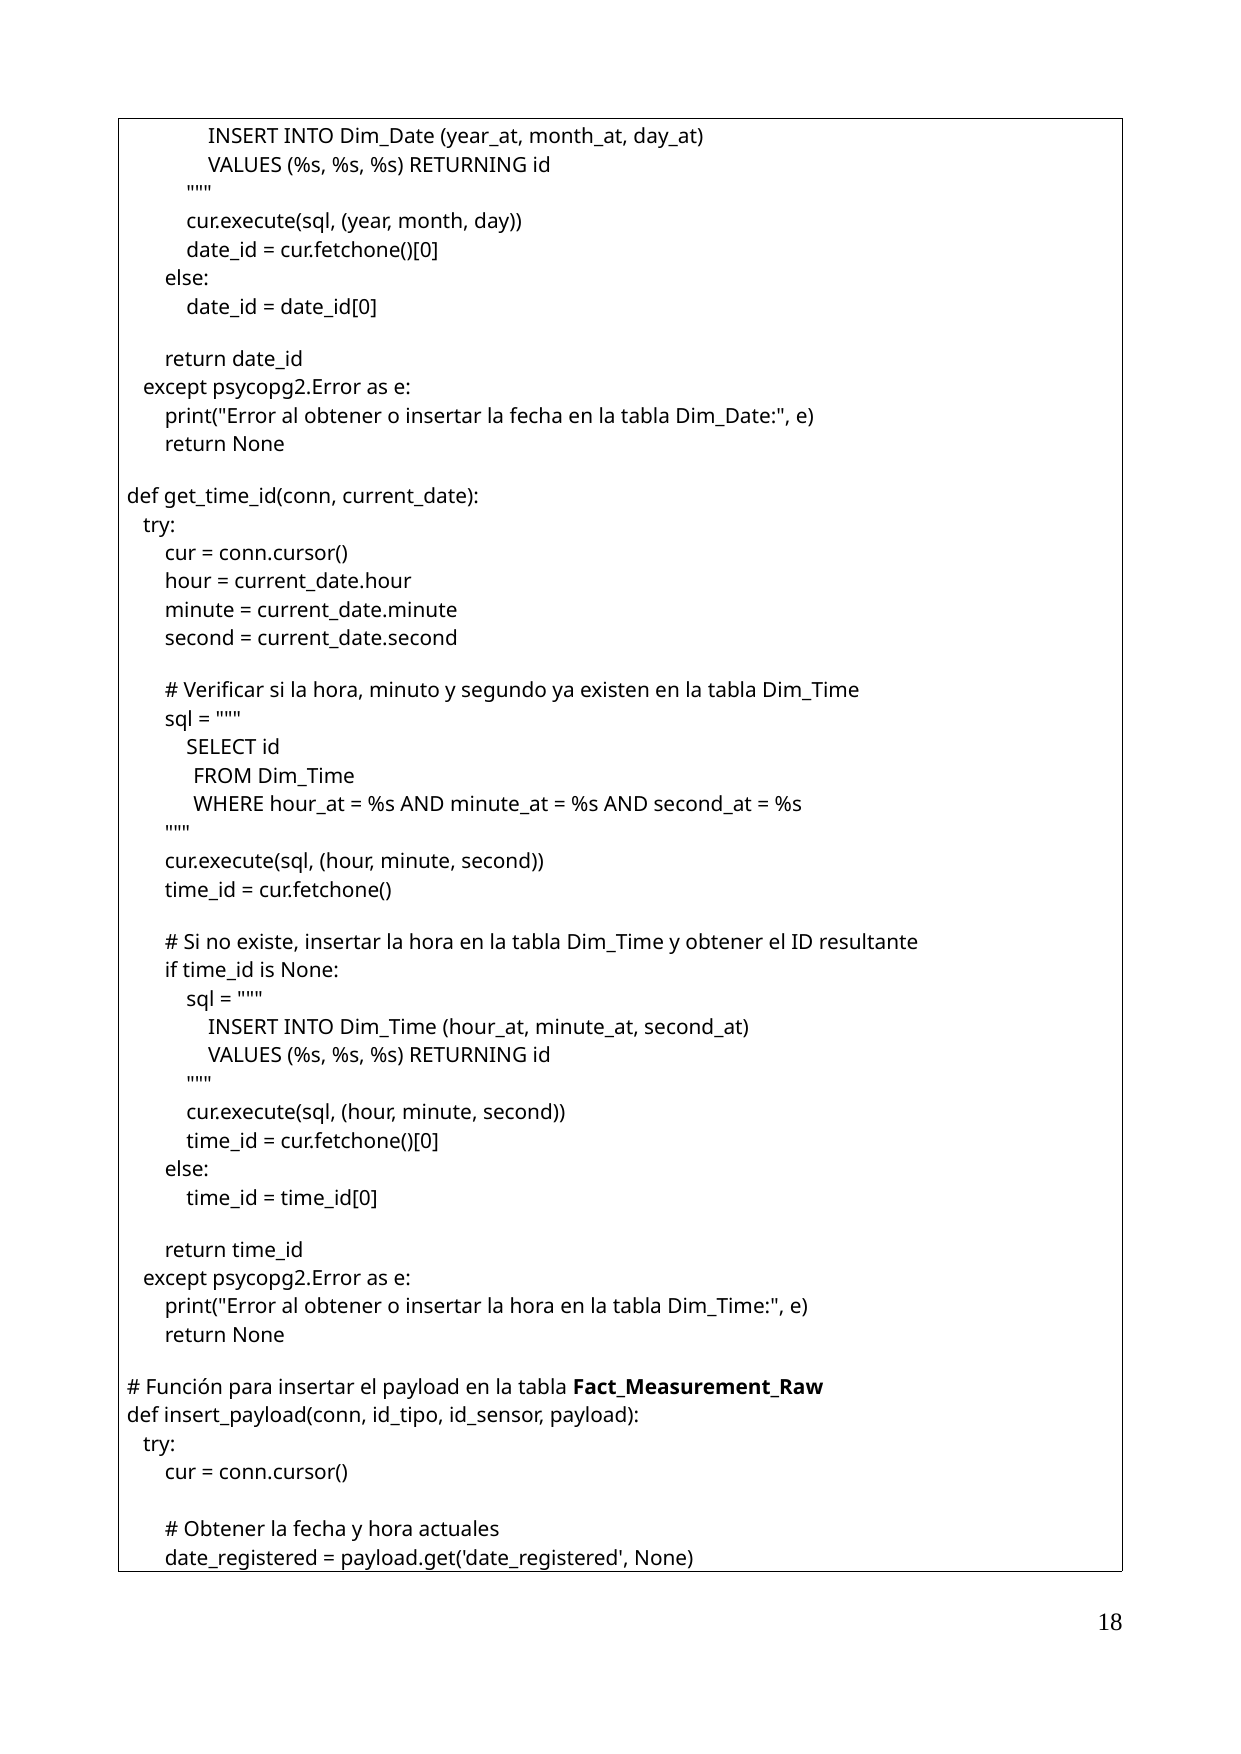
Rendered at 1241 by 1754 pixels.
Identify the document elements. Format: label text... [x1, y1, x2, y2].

text cur = conn.cursor() [119, 535, 1122, 563]
text return None [119, 1317, 1122, 1348]
text else: [119, 260, 1122, 289]
text INSERT INTO Dim_Date (year_at, month_at, day_at) [119, 119, 1122, 147]
text """ [119, 815, 1122, 843]
text date_id = cur.fetchone()[0] [119, 232, 1122, 260]
text print("Error al obtener o insertar la fecha en la tabla Dim_Date:", e) [119, 398, 1122, 426]
text # Verificar si la hora, minuto y segundo ya existen en la tabla Dim_Time [119, 672, 1122, 701]
text INSERT INTO Dim_Time (hour_at, minute_at, second_at) [119, 1009, 1122, 1037]
text except psycopg2.Error as e: [119, 1260, 1122, 1288]
text sql = """ [119, 701, 1122, 729]
text VALUES (%s, %s, %s) RETURNING id [119, 1037, 1122, 1066]
text date_id = date_id[0] [119, 289, 1122, 320]
text minute = current_date.minute [119, 592, 1122, 620]
text cur.execute(sql, (year, month, day)) [119, 203, 1122, 232]
text """ [119, 175, 1122, 203]
text except psycopg2.Error as e: [119, 369, 1122, 398]
text def get_time_id(conn, current_date): [119, 478, 1122, 507]
text return date_id [119, 341, 1122, 369]
text """ [119, 1066, 1122, 1094]
text date_registered = payload.get('date_registered', None) [119, 1540, 1122, 1571]
text time_id = time_id[0] [119, 1179, 1122, 1211]
text else: [119, 1151, 1122, 1179]
text def insert_payload(conn, id_tipo, id_sensor, payload): [119, 1397, 1122, 1426]
text # Función para insertar el payload en la tabla Fact_Measurement_Raw [119, 1369, 1122, 1397]
text return time_id [119, 1232, 1122, 1260]
text WHERE hour_at = %s AND minute_at = %s AND second_at = %s [119, 786, 1122, 815]
text sql = """ [119, 981, 1122, 1009]
text return None [119, 426, 1122, 458]
text VALUES (%s, %s, %s) RETURNING id [119, 147, 1122, 175]
text hour = current_date.hour [119, 563, 1122, 592]
text # Obtener la fecha y hora actuales [119, 1511, 1122, 1540]
text try: [119, 507, 1122, 535]
text SELECT id [119, 729, 1122, 758]
text cur = conn.cursor() [119, 1454, 1122, 1486]
text time_id = cur.fetchone()[0] [119, 1123, 1122, 1151]
text time_id = cur.fetchone() [119, 872, 1122, 903]
text print("Error al obtener o insertar la hora en la tabla Dim_Time:", e) [119, 1288, 1122, 1317]
text second = current_date.second [119, 620, 1122, 652]
text if time_id is None: [119, 952, 1122, 981]
text cur.execute(sql, (hour, minute, second)) [119, 843, 1122, 872]
text cur.execute(sql, (hour, minute, second)) [119, 1094, 1122, 1123]
text # Si no existe, insertar la hora en la tabla Dim_Time y obtener el ID resultante [119, 924, 1122, 952]
text FROM Dim_Time [119, 758, 1122, 786]
text try: [119, 1426, 1122, 1454]
